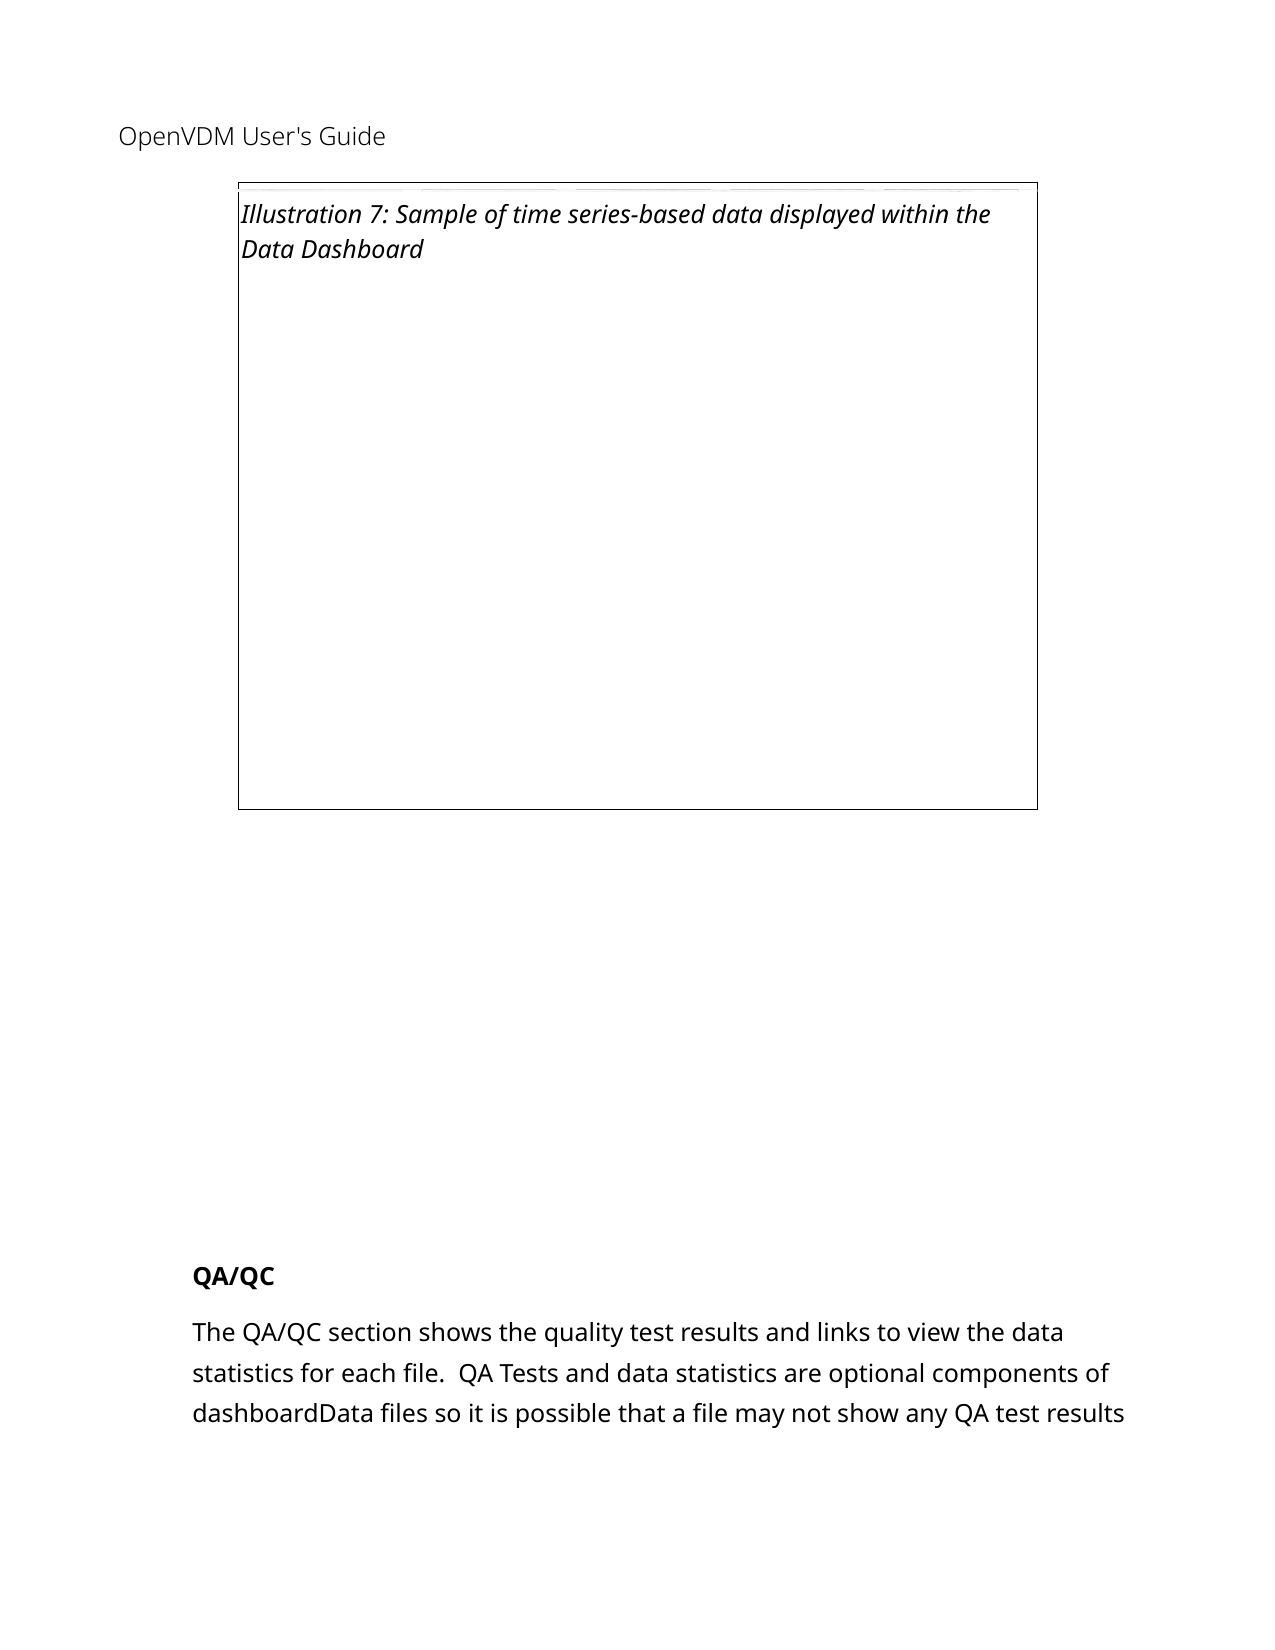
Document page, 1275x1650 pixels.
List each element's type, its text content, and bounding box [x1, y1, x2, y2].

text QA/QC [192, 1259, 1157, 1293]
text Illustration 7: Sample of time series-based data displayed within the Data Dashboard [241, 197, 1034, 265]
text The QA/QC section shows the quality test results and links to view the data statistics for each file. QA Tests and data statistics are optional components of dashboardData files so it is possible that a file may not show any QA test results [192, 1314, 1157, 1430]
